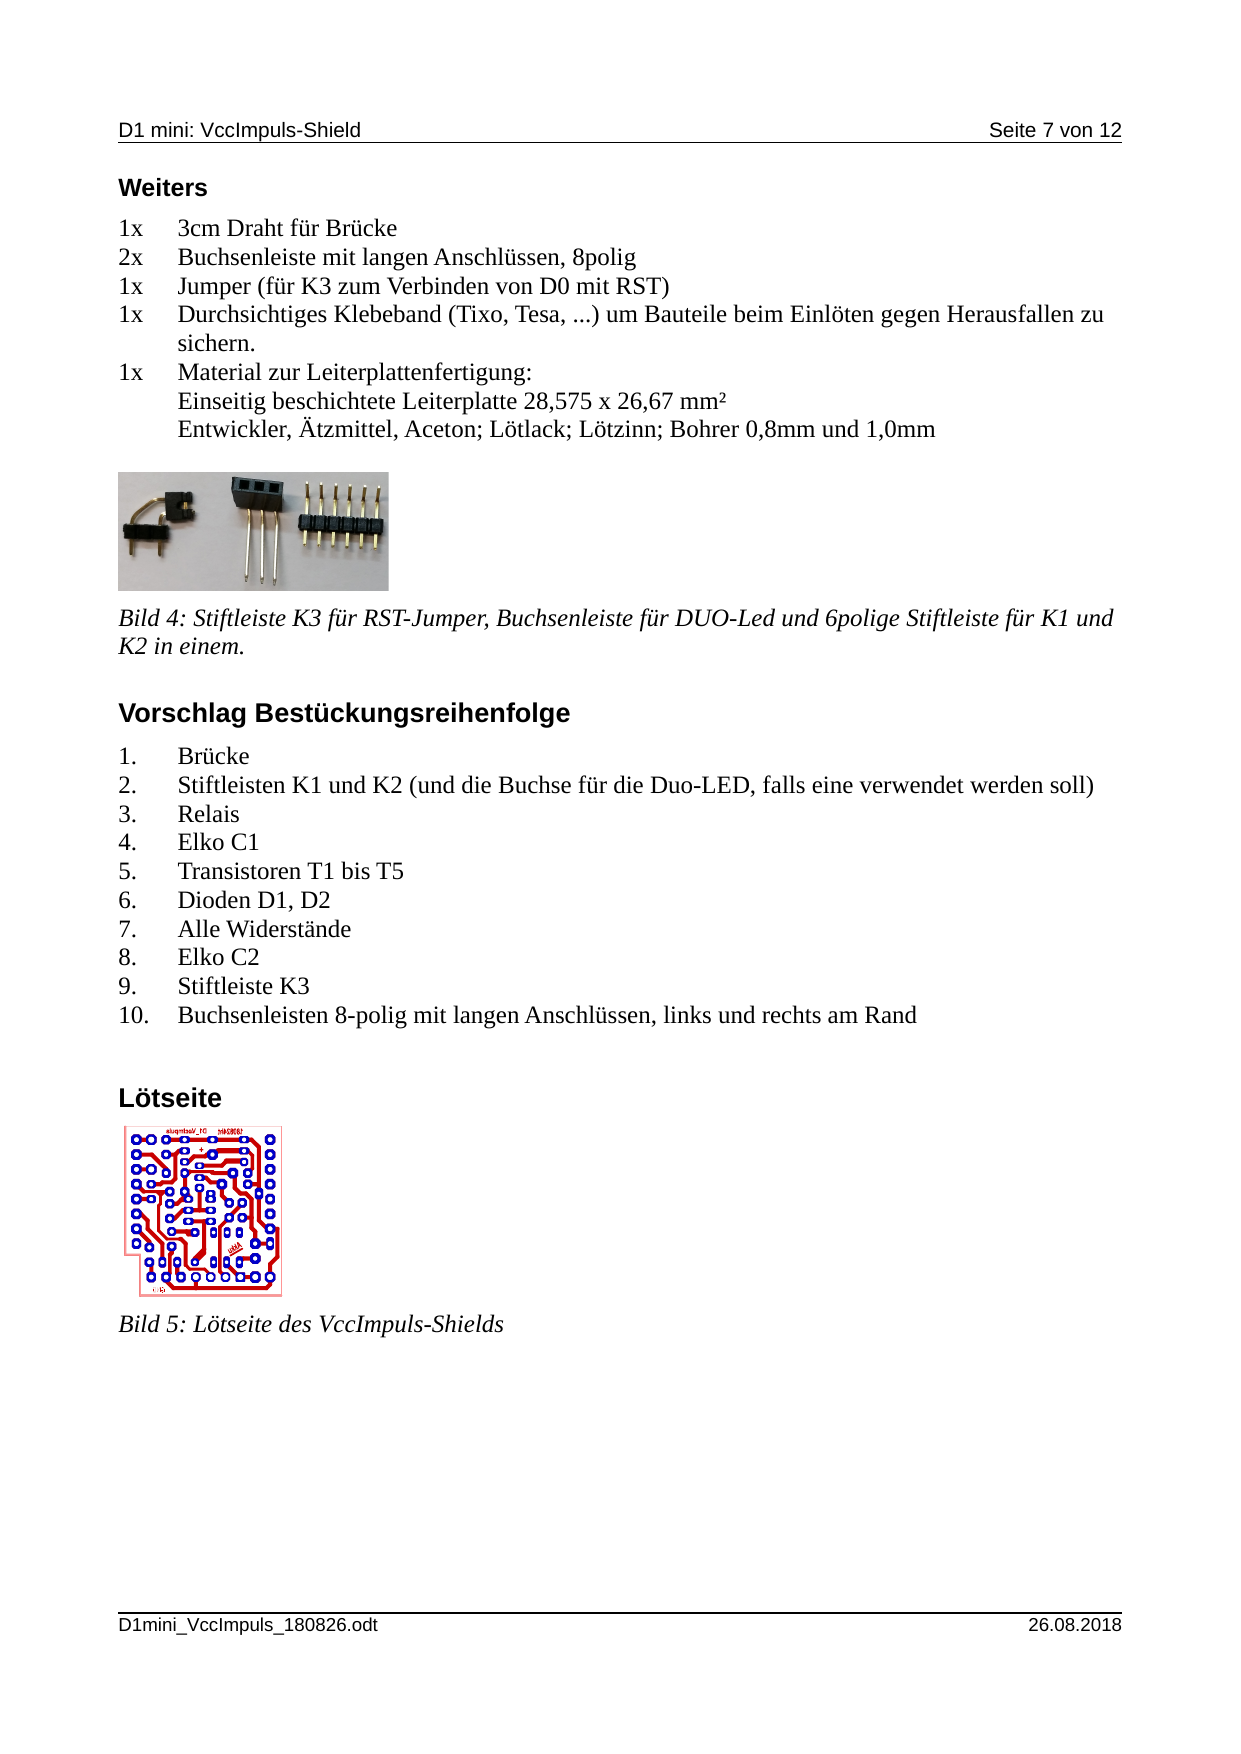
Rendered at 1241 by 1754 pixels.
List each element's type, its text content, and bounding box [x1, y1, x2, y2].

text 10. Buchsenleisten 8-polig mit langen Anschlüssen, links und rechts am Rand [118, 1000, 1122, 1029]
text 1x Durchsichtiges Klebeband (Tixo, Tesa, ...) um Bauteile beim Einlöten gegen Herausfallen zu sichern. [118, 299, 1122, 357]
text 1x 3cm Draht für Brücke [118, 213, 1122, 242]
text 1. Brücke [118, 741, 1122, 770]
picture [118, 472, 389, 591]
text 2x Buchsenleiste mit langen Anschlüssen, 8polig [118, 242, 1122, 271]
text 7. Alle Widerstände [118, 914, 1122, 942]
text Lötseite [118, 1082, 1122, 1113]
text 8. Elko C2 [118, 942, 1122, 971]
text Weiters [118, 173, 1122, 201]
text 3. Relais [118, 799, 1122, 827]
text 9. Stiftleiste K3 [118, 971, 1122, 1000]
text 2. Stiftleisten K1 und K2 (und die Buchse für die Duo-LED, falls eine verwendet werden soll) [118, 770, 1122, 799]
text 6. Dioden D1, D2 [118, 885, 1122, 914]
text 1x Jumper (für K3 zum Verbinden von D0 mit RST) [118, 271, 1122, 299]
text Vorschlag Bestückungsreihenfolge [118, 697, 1122, 729]
text Bild 4: Stiftleiste K3 für RST-Jumper, Buchsenleiste für DUO-Led und 6polige Stiftleiste für K1 und K2 in einem. [118, 603, 1122, 660]
text 4. Elko C1 [118, 827, 1122, 856]
text 5. Transistoren T1 bis T5 [118, 856, 1122, 885]
text 1x Material zur Leiterplattenfertigung: Einseitig beschichtete Leiterplatte 28,575 x 26,67 mm² Entwickler, Ätzmittel, Aceton; Lötlack; Lötzinn; Bohrer 0,8mm und 1,0mm [118, 357, 1122, 443]
text Bild 5: Lötseite des VccImpuls-Shields [118, 1309, 1122, 1338]
